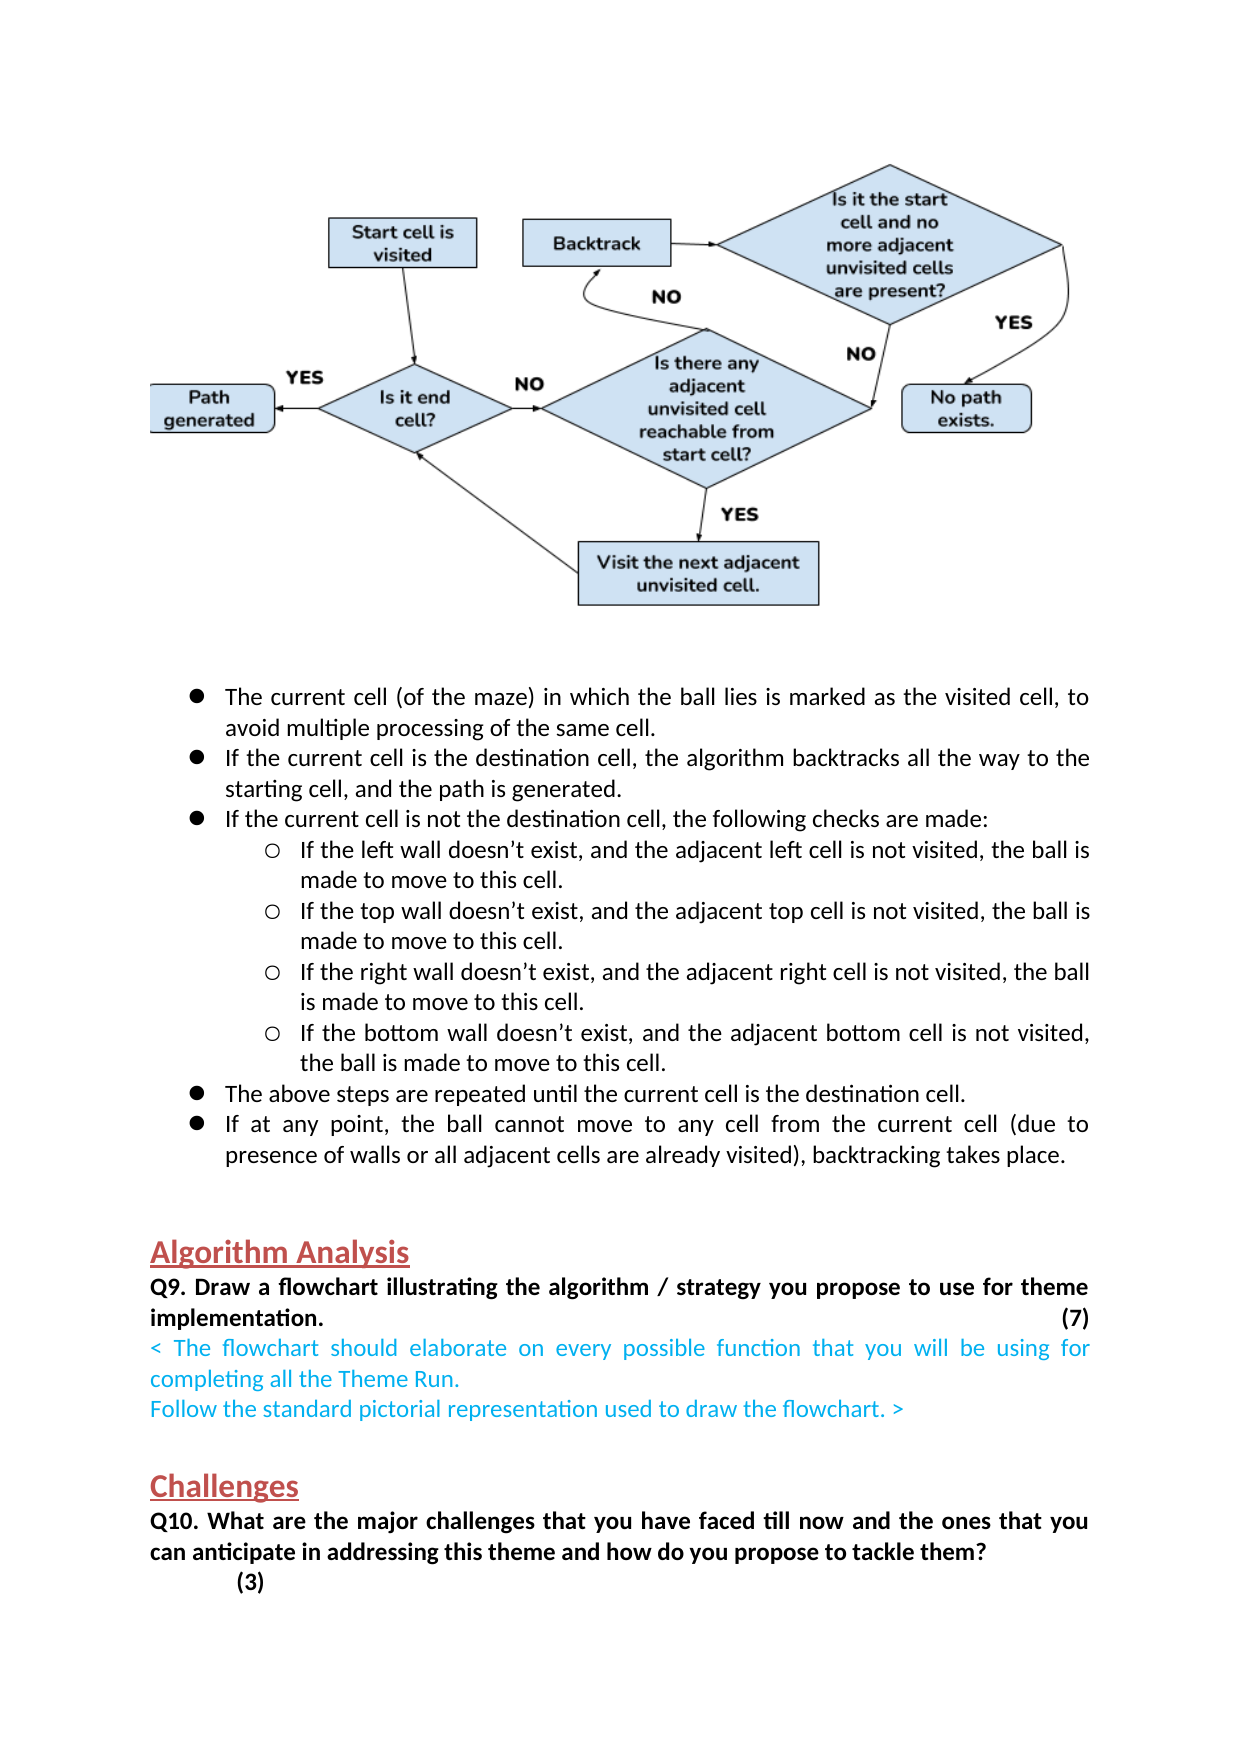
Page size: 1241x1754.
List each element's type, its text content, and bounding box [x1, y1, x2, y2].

text Q9. Draw a flowchart illustrating the algorithm / strategy you propose to use for theme implementation. (7) [150, 1271, 1090, 1332]
text Challenges [150, 1465, 1090, 1505]
list If the current cell is the destination cell, the algorithm backtracks all the way to the starting cell, and the path is generated. [187, 742, 1090, 803]
text < The flowchart should elaborate on every possible function that you will be using for completing all the Theme Run. [150, 1332, 1090, 1393]
list If at any point, the ball cannot move to any cell from the current cell (due to presence of walls or all adjacent cells are already visited), backtracking takes place. [187, 1108, 1090, 1169]
list If the bottom wall doesn’t exist, and the adjacent bottom cell is not visited, the ball is made to move to this cell. [262, 1017, 1090, 1078]
list If the top wall doesn’t exist, and the adjacent top cell is not visited, the ball is made to move to this cell. [262, 895, 1090, 956]
picture [150, 150, 1089, 682]
list If the current cell is not the destination cell, the following checks are made: [187, 803, 1090, 834]
list If the left wall doesn’t exist, and the adjacent left cell is not visited, the ball is made to move to this cell. [262, 834, 1090, 895]
text Q10. What are the major challenges that you have faced till now and the ones that you can anticipate in addressing this theme and how do you propose to tackle them? (3) [150, 1505, 1090, 1597]
list The above steps are repeated until the current cell is the destination cell. [187, 1078, 1090, 1108]
list The current cell (of the maze) in which the ball lies is marked as the visited cell, to avoid multiple processing of the same cell. [187, 681, 1090, 742]
text Follow the standard pictorial representation used to draw the flowchart. > [150, 1393, 1090, 1424]
text Algorithm Analysis [150, 1231, 1090, 1271]
list If the right wall doesn’t exist, and the adjacent right cell is not visited, the ball is made to move to this cell. [262, 956, 1090, 1017]
